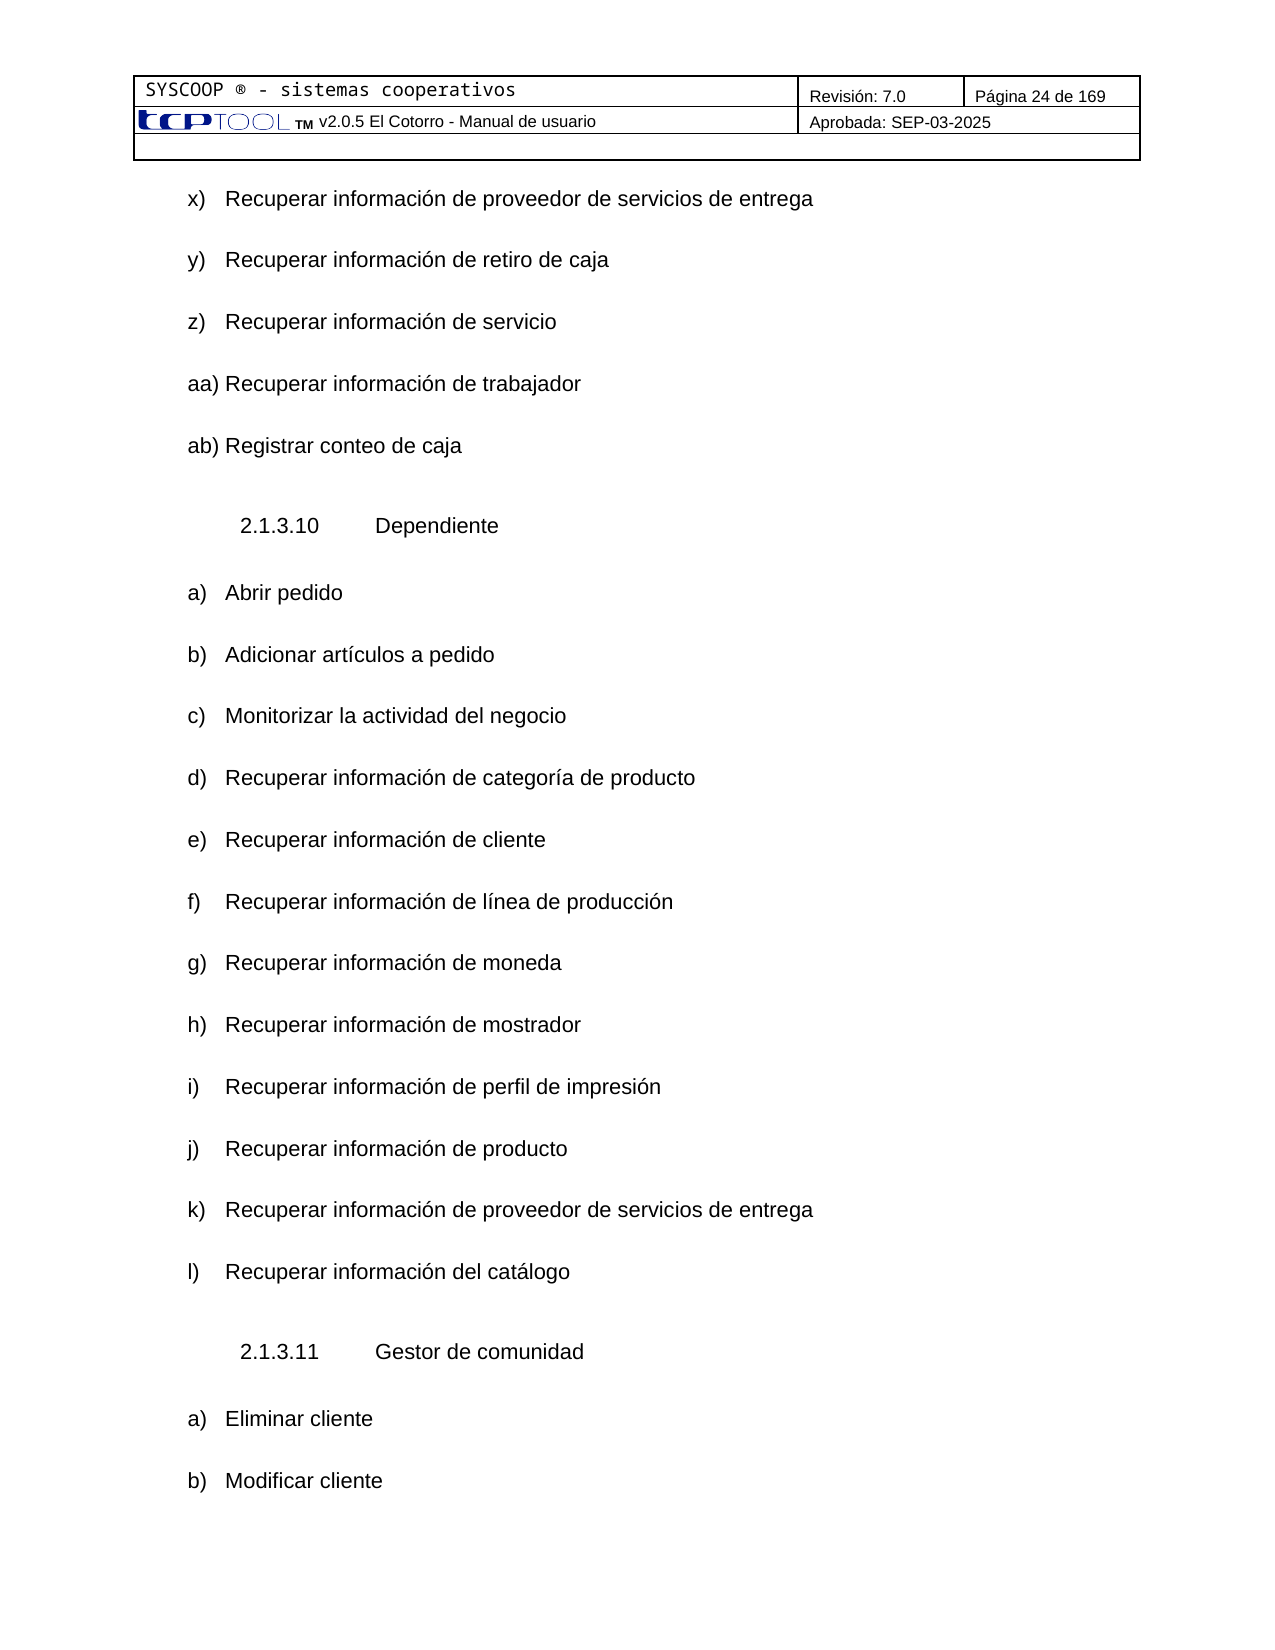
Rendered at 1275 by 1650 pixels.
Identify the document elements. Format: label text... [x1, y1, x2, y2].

list Recuperar información de retiro de caja [187, 247, 1125, 273]
list Recuperar información de servicio [187, 309, 1125, 334]
list Recuperar información de línea de producción [187, 888, 1125, 914]
subtitle Dependiente [240, 512, 1125, 538]
list Registrar conteo de caja [187, 433, 1125, 458]
list Recuperar información de trabajador [187, 371, 1125, 396]
list Recuperar información de proveedor de servicios de entrega [187, 1197, 1125, 1223]
subtitle Gestor de comunidad [240, 1339, 1125, 1364]
list Eliminar cliente [187, 1406, 1125, 1431]
list Recuperar información de cliente [187, 827, 1125, 852]
list Recuperar información de proveedor de servicios de entrega [187, 186, 1125, 211]
list Recuperar información de moneda [187, 950, 1125, 976]
list Recuperar información del catálogo [187, 1259, 1125, 1284]
list Recuperar información de mostrador [187, 1012, 1125, 1037]
list Recuperar información de categoría de producto [187, 765, 1125, 790]
picture [138, 110, 290, 130]
list Recuperar información de producto [187, 1136, 1125, 1161]
list Abrir pedido [187, 580, 1125, 605]
list Recuperar información de perfil de impresión [187, 1074, 1125, 1099]
list Monitorizar la actividad del negocio [187, 703, 1125, 728]
list Adicionar artículos a pedido [187, 641, 1125, 667]
list Modificar cliente [187, 1468, 1125, 1493]
